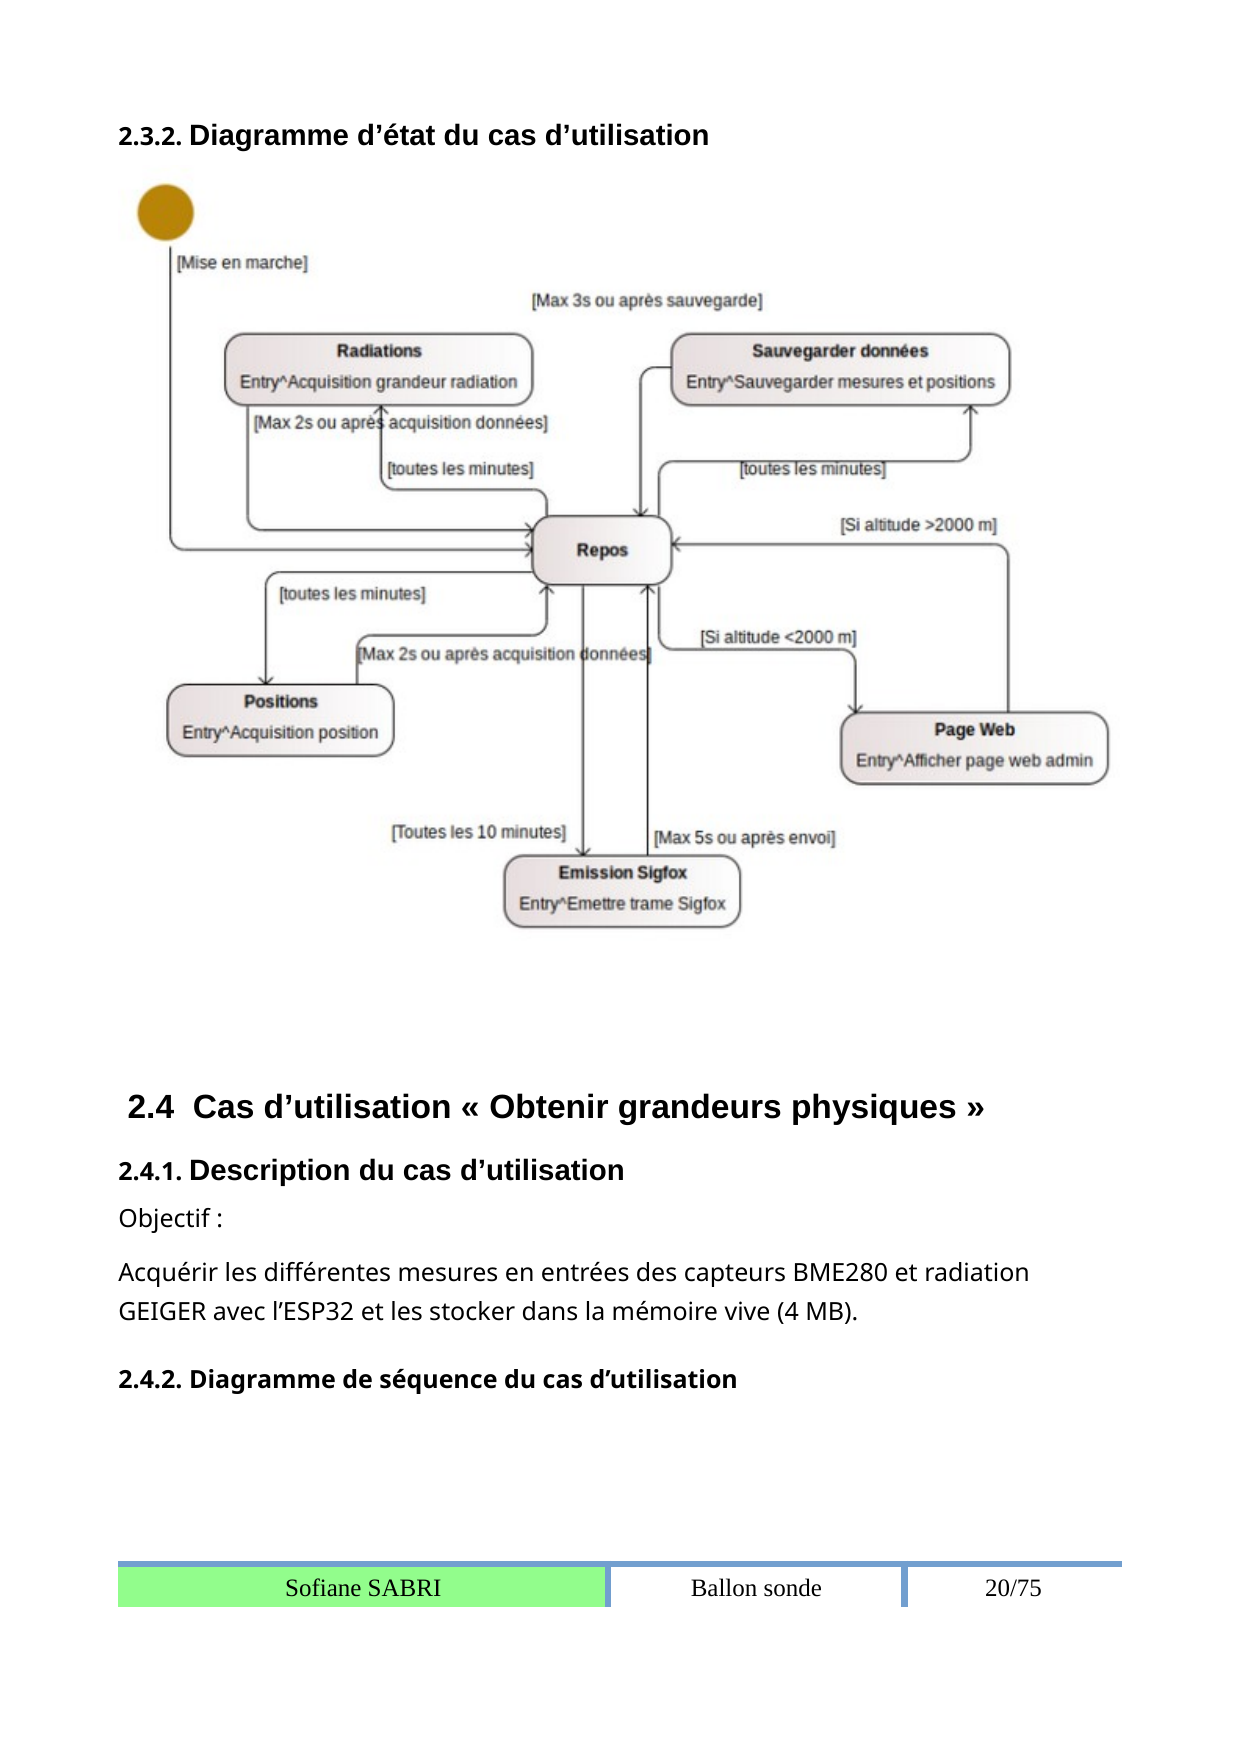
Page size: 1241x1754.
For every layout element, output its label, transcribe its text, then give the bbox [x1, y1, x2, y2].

text Objectif : [118, 1200, 1122, 1234]
picture [118, 165, 1123, 942]
subtitle Description du cas d’utilisation [118, 1153, 1122, 1188]
subtitle Diagramme de séquence du cas d’utilisation [118, 1362, 1122, 1396]
text Acquérir les différentes mesures en entrées des capteurs BME280 et radiation GEIGER avec l’ESP32 et les stocker dans la mémoire vive (4 MB). [118, 1254, 1122, 1327]
subtitle Cas d’utilisation « Obtenir grandeurs physiques » [118, 1087, 1122, 1126]
subtitle Diagramme d’état du cas d’utilisation [118, 118, 1122, 153]
